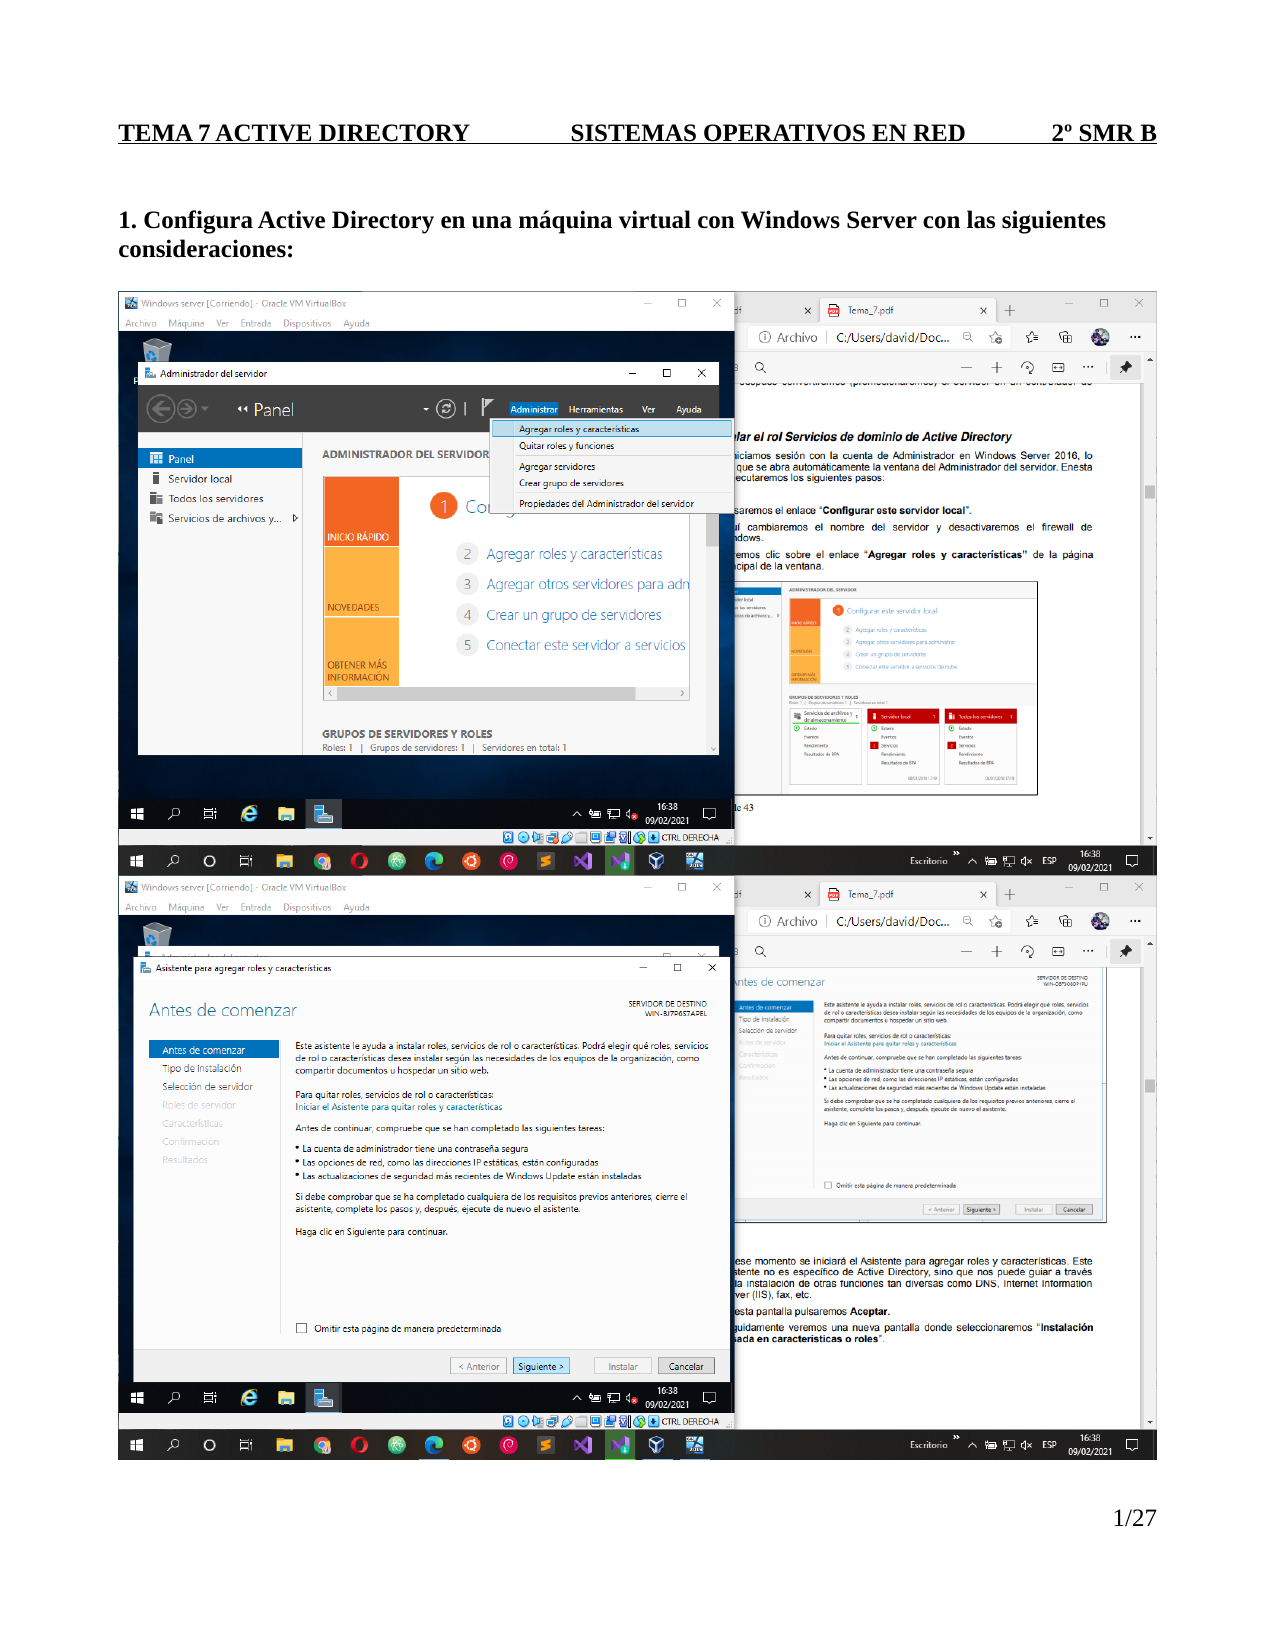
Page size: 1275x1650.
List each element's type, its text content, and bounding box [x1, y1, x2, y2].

text 1. Configura Active Directory en una máquina virtual con Windows Server con las siguientes consideraciones: [118, 205, 1157, 263]
picture [118, 291, 1157, 1460]
